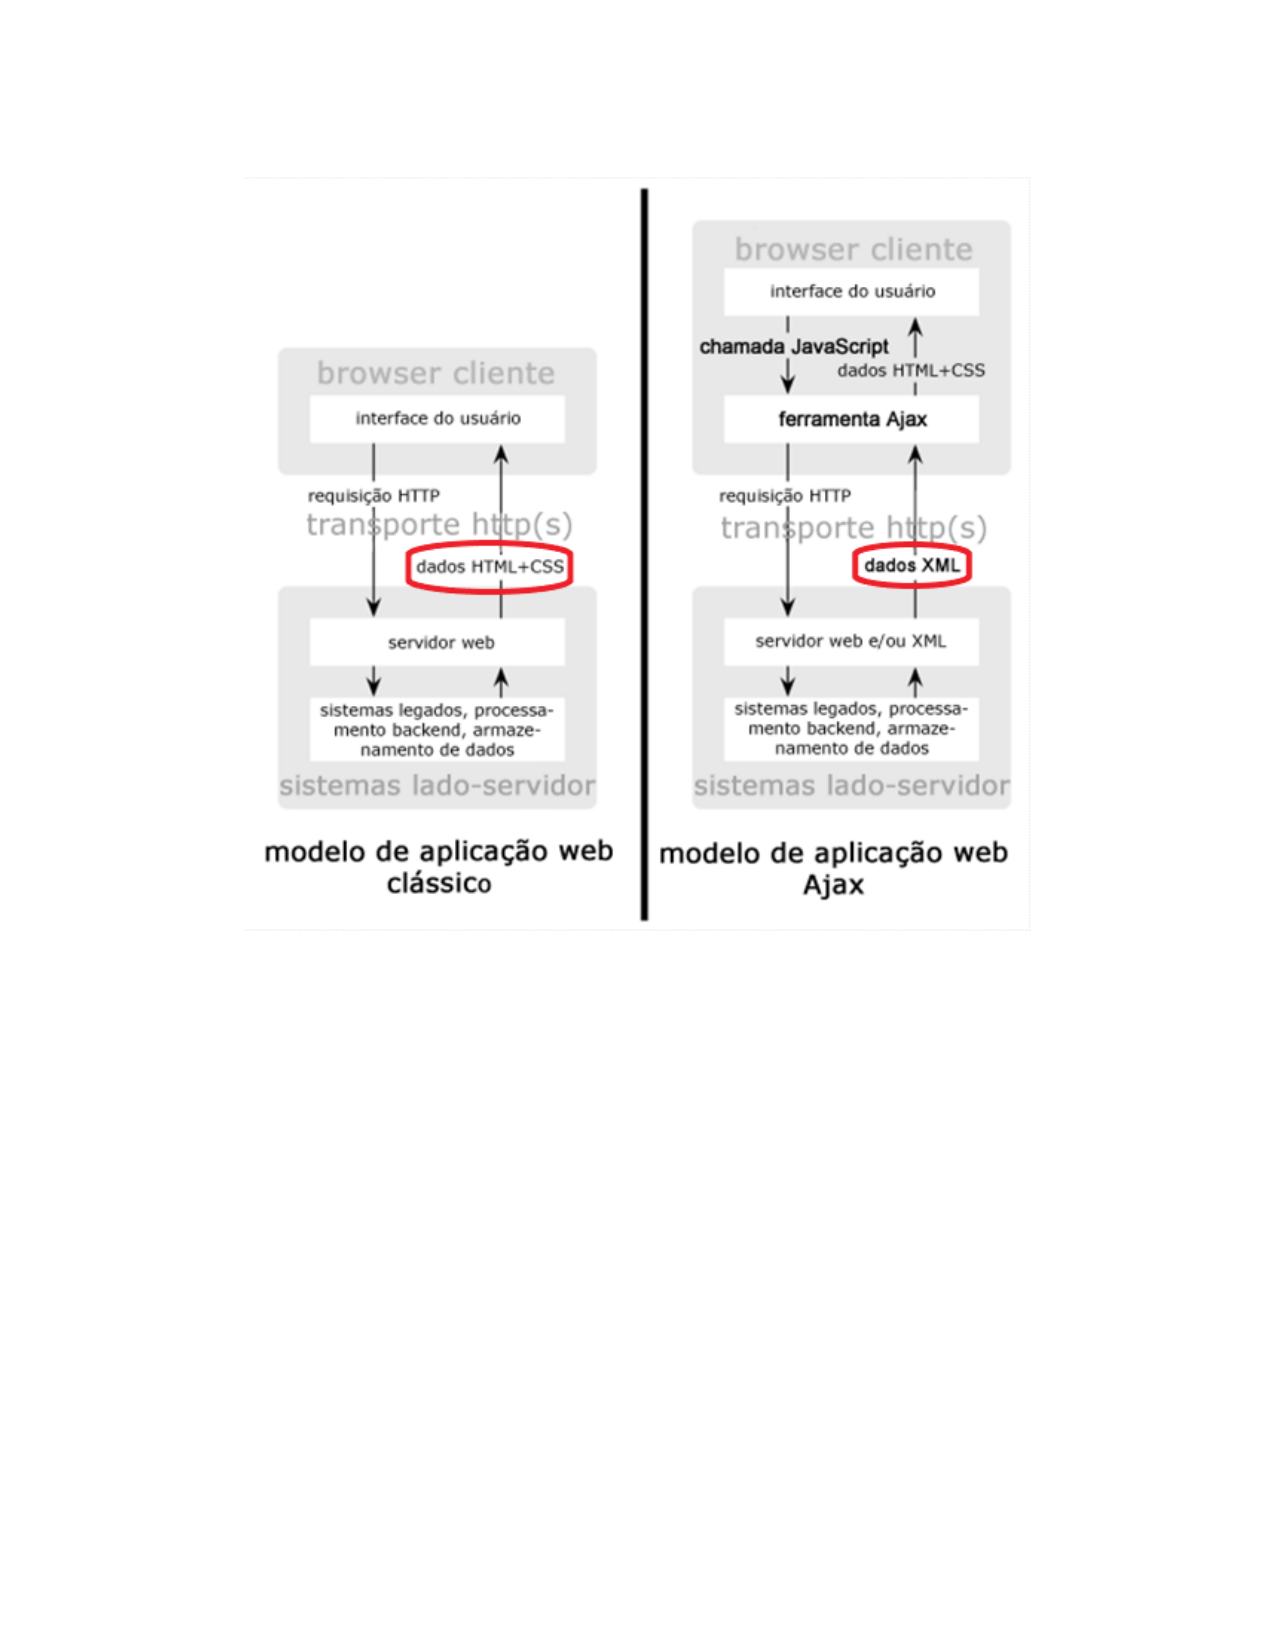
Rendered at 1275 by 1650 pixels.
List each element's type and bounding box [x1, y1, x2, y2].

picture [243, 176, 1032, 931]
